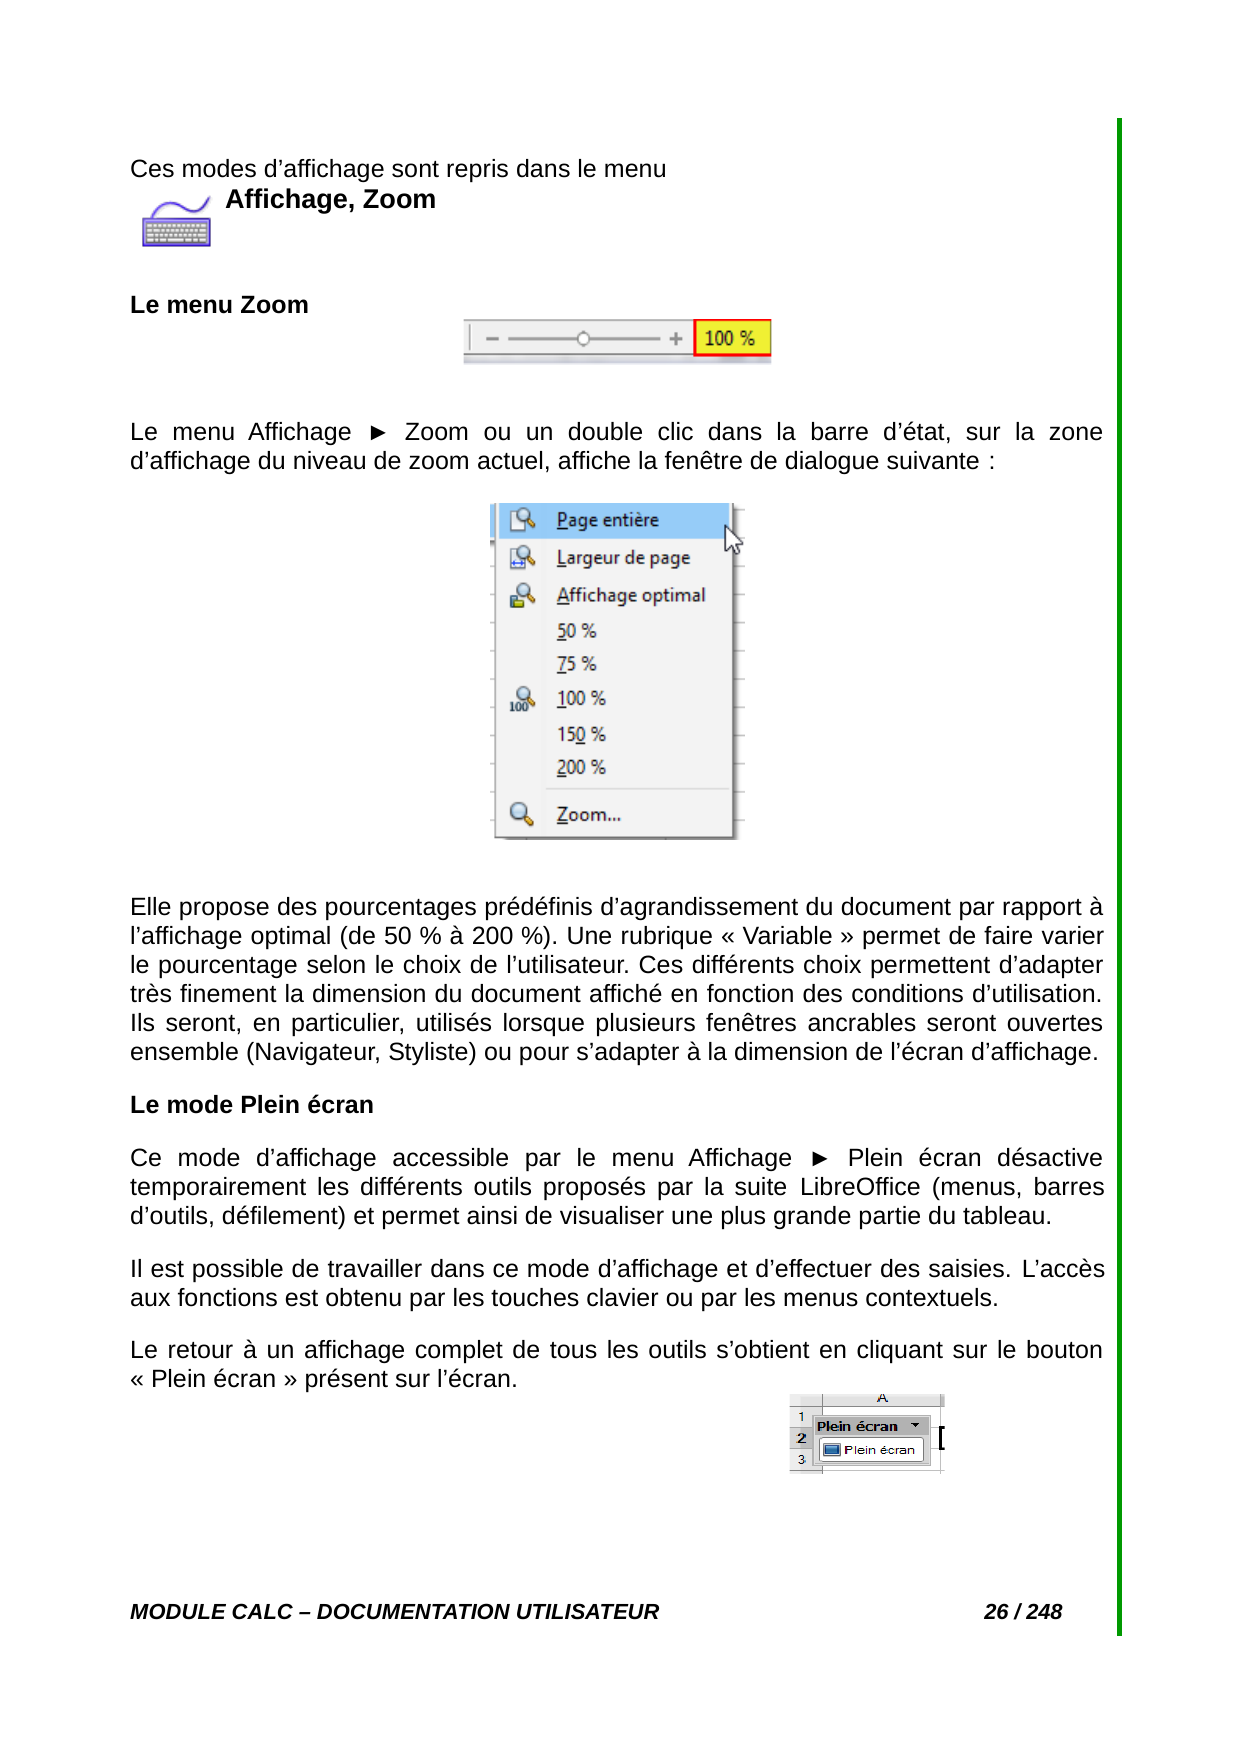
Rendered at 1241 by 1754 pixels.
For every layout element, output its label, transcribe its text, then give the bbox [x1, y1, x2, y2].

text Le retour à un affichage complet de tous les outils s’obtient en cliquant sur le bouton « Plein écran » présent sur l’écran. [130, 1335, 1105, 1393]
text Le mode Plein écran [130, 1090, 1105, 1119]
text Il est possible de travailler dans ce mode d’affichage et d’effectuer des saisies. L’accès aux fonctions est obtenu par les touches clavier ou par les menus contextuels. [130, 1253, 1105, 1312]
text Ce mode d’affichage accessible par le menu Affichage ► Plein écran désactive temporairement les différents outils proposés par la suite LibreOffice (menus, barres d’outils, défilement) et permet ainsi de visualiser une plus grande partie du tableau. [130, 1143, 1105, 1230]
picture [789, 1394, 945, 1474]
text Le menu Affichage ► Zoom ou un double clic dans la barre d’état, sur la zone d’affichage du niveau de zoom actuel, affiche la fenêtre de dialogue suivante : [130, 417, 1105, 475]
picture [490, 503, 745, 840]
picture [463, 319, 772, 365]
text Le menu Zoom [130, 290, 1105, 319]
text Elle propose des pourcentages prédéfinis d’agrandissement du document par rapport à l’affichage optimal (de 50 % à 200 %). Une rubrique « Variable » permet de faire varier le pourcentage selon le choix de l’utilisateur. Ces différents choix permettent d’adapter très finement la dimension du document affiché en fonction des conditions d’utilisation. Ils seront, en particulier, utilisés lorsque plusieurs fenêtres ancrables seront ouvertes ensemble (Navigateur, Styliste) ou pour s’adapter à la dimension de l’écran d’affichage. [130, 892, 1105, 1066]
text Affichage, Zoom [130, 183, 1105, 214]
picture [138, 185, 213, 261]
text Ces modes d’affichage sont repris dans le menu [130, 153, 1105, 183]
